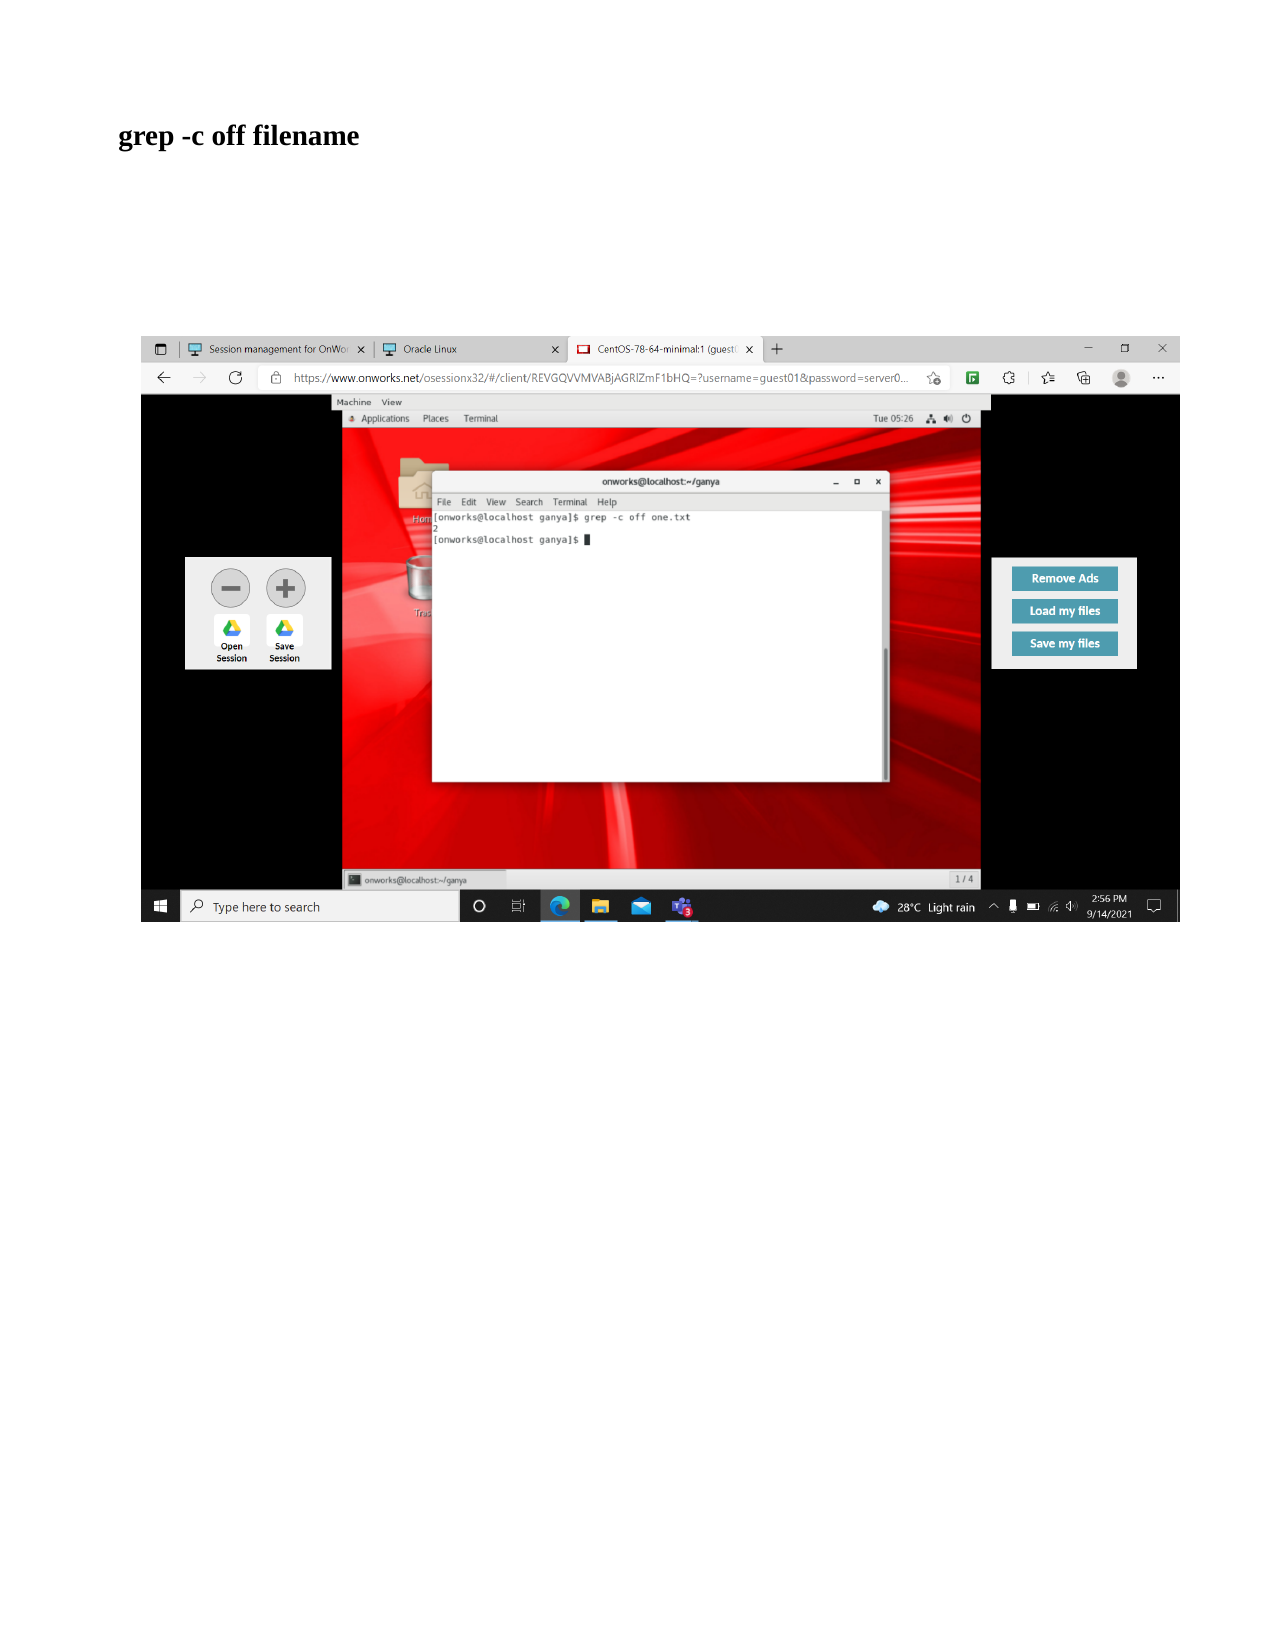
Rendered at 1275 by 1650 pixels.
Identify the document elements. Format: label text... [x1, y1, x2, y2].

picture [141, 336, 1180, 922]
text grep -c off filename [118, 118, 1157, 152]
